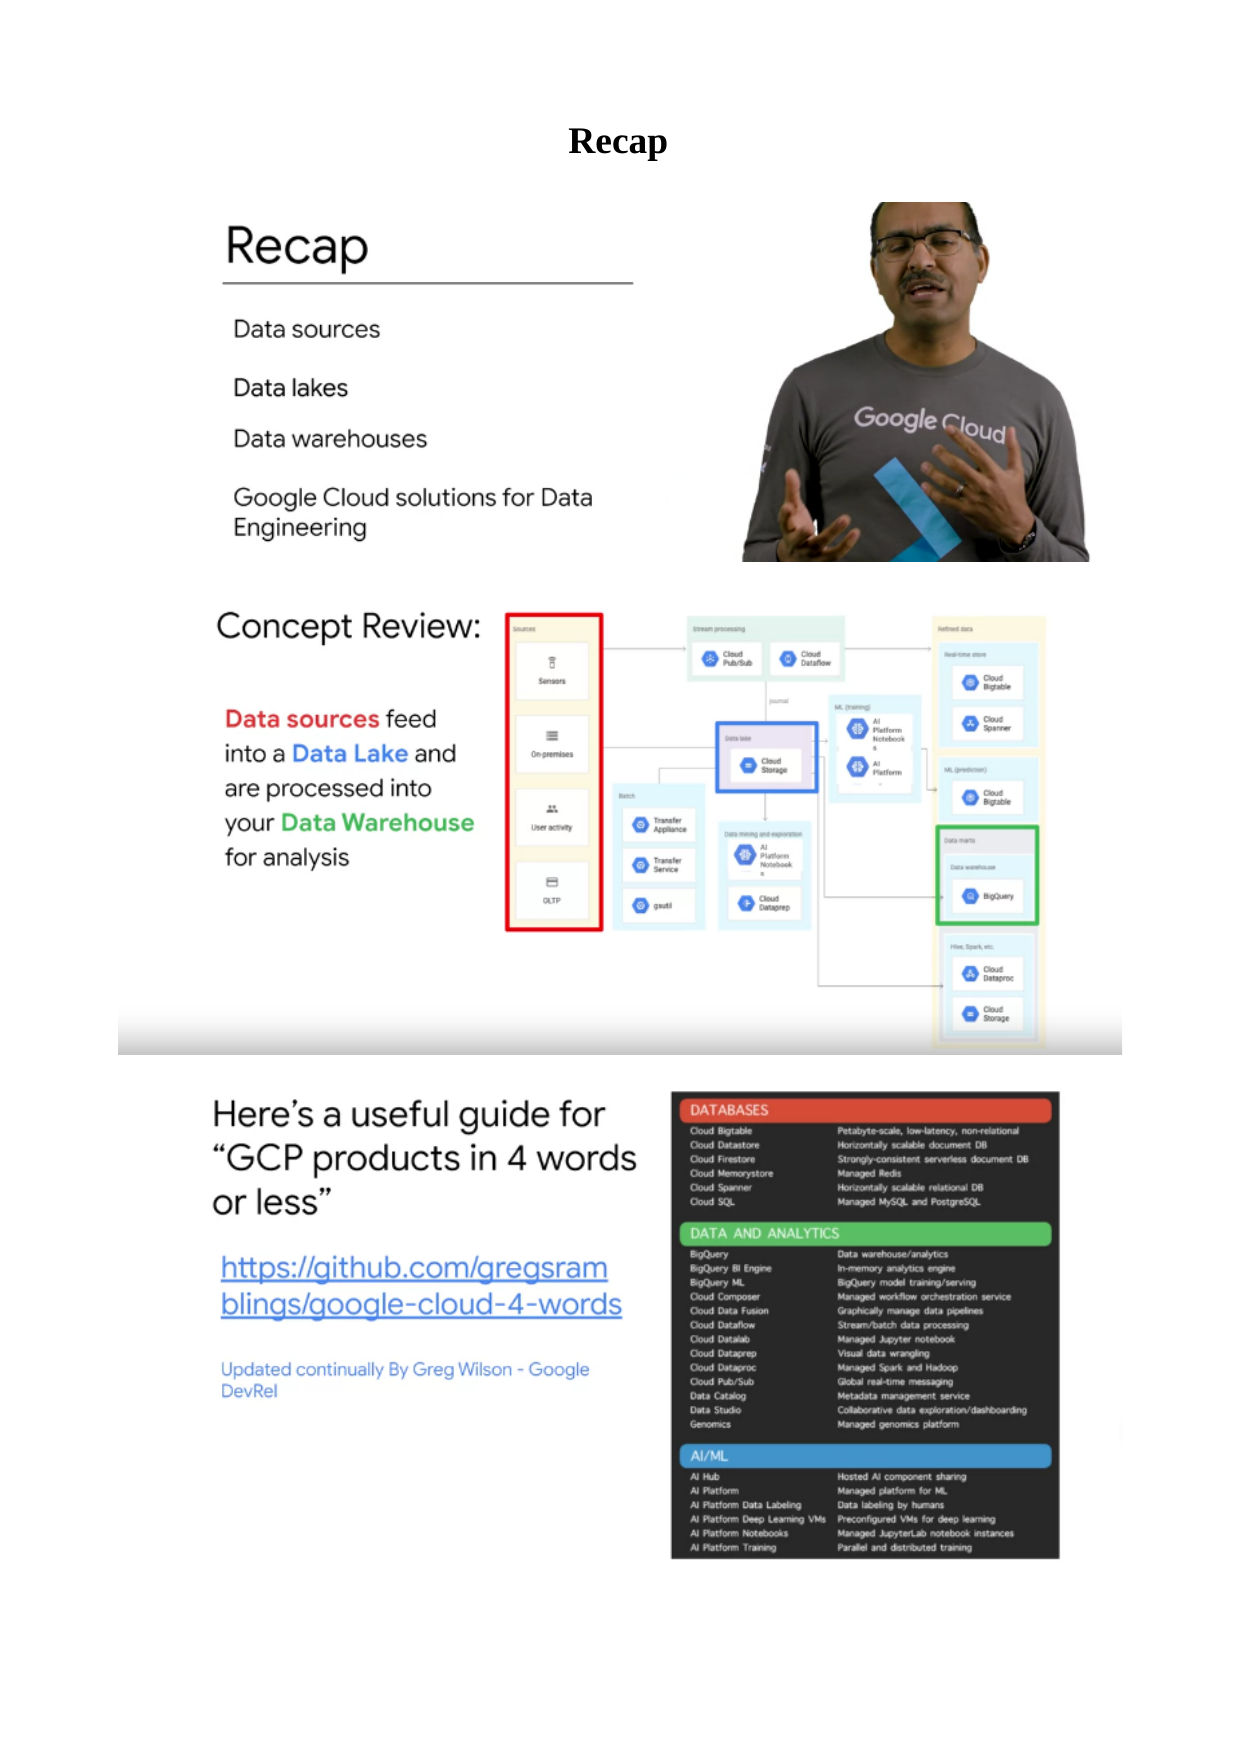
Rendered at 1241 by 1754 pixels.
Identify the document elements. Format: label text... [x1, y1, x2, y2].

picture [118, 1083, 1123, 1566]
picture [118, 202, 1123, 562]
subtitle Recap [118, 118, 1122, 161]
picture [118, 590, 1123, 1055]
